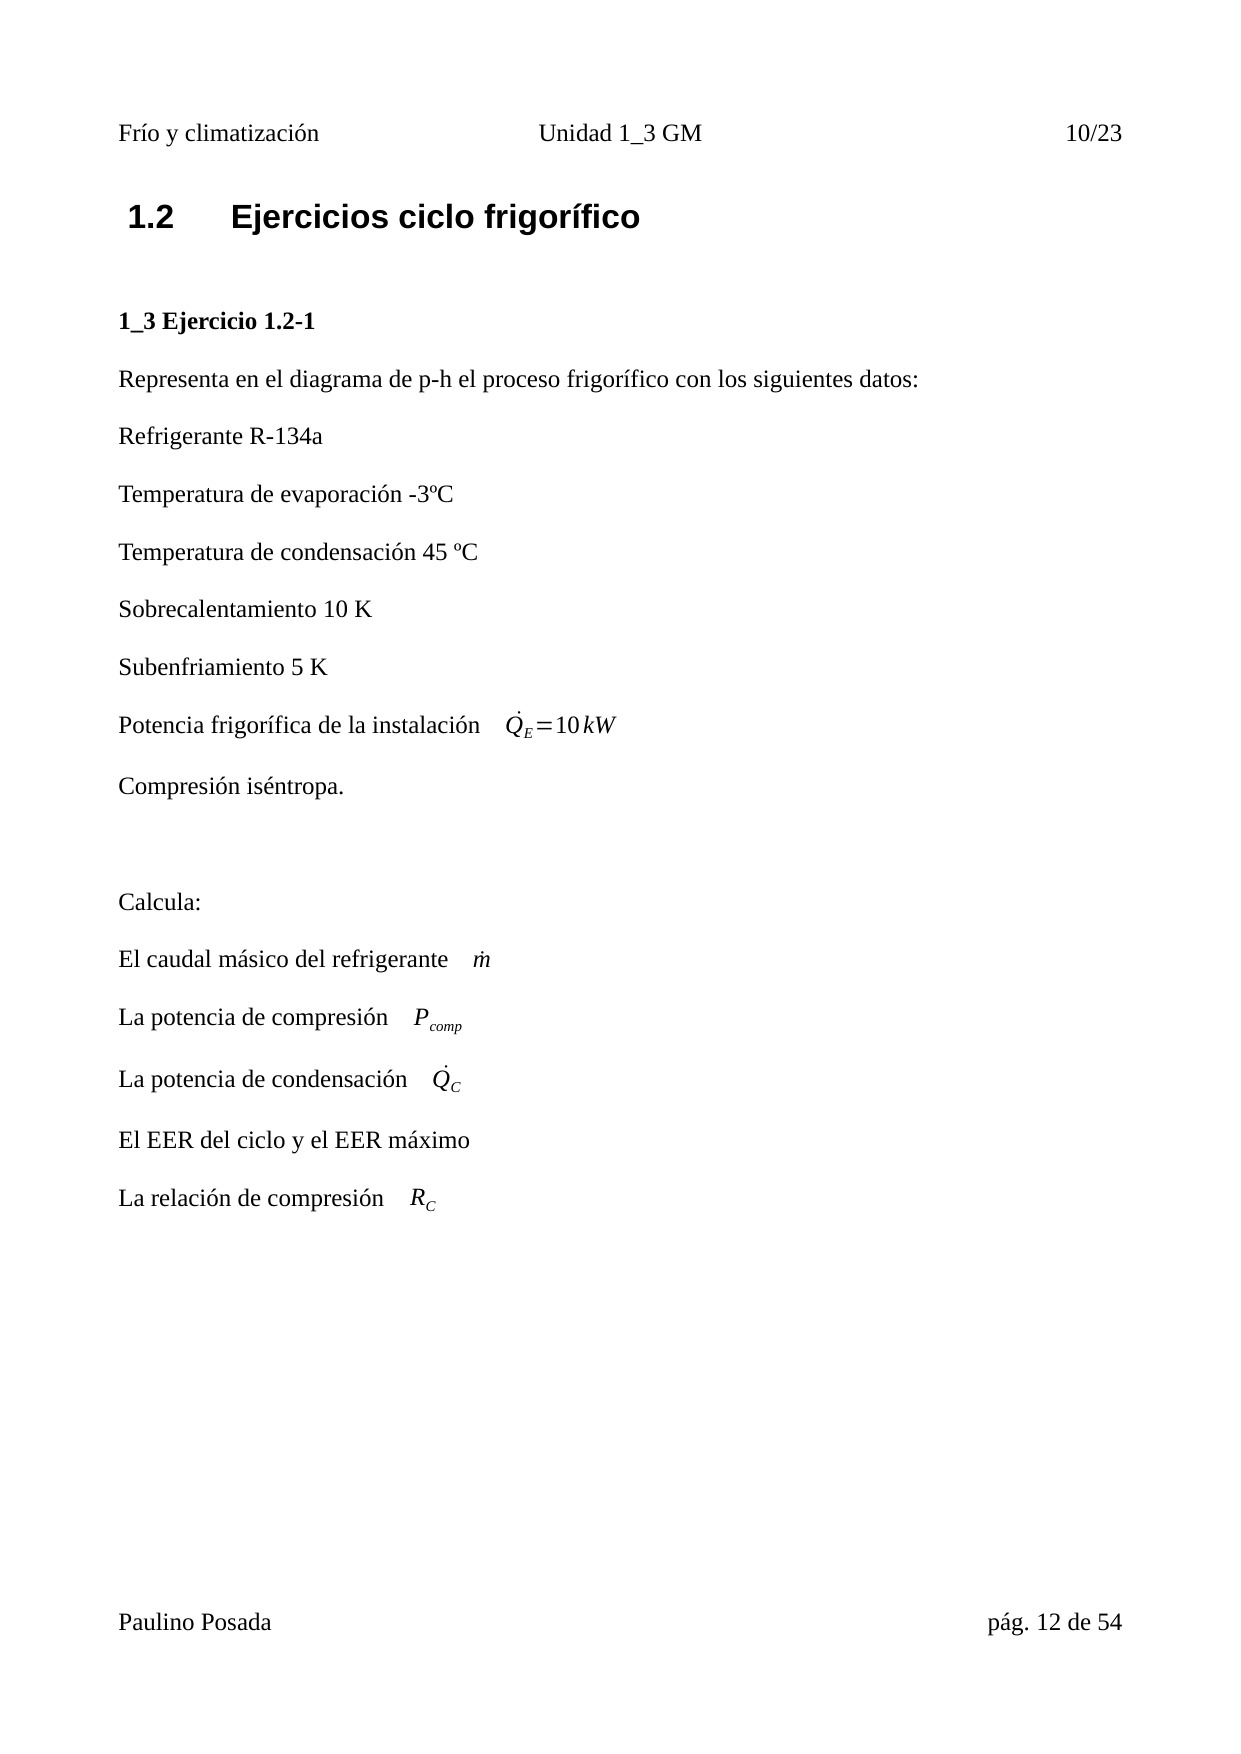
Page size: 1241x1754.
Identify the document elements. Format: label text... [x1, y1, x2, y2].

text Temperatura de condensación 45 ºC [118, 537, 1122, 566]
text Calcula: [118, 887, 1122, 916]
text La potencia de condensación [118, 1064, 1122, 1096]
text 1_3 Ejercicio 1.2-1 [118, 306, 1122, 335]
text Sobrecalentamiento 10 K [118, 594, 1122, 623]
text Representa en el diagrama de p-h el proceso frigorífico con los siguientes datos: [118, 364, 1122, 392]
text La relación de compresión [118, 1183, 1122, 1215]
text La potencia de compresión [118, 1002, 1122, 1035]
text Temperatura de evaporación -3ºC [118, 479, 1122, 508]
subtitle Ejercicios ciclo frigorífico [118, 197, 1122, 236]
text Refrigerante R-134a [118, 421, 1122, 450]
text El caudal másico del refrigerante [118, 944, 1122, 973]
text Compresión iséntropa. [118, 771, 1122, 800]
text Potencia frigorífica de la instalación [118, 710, 1122, 742]
text Subenfriamiento 5 K [118, 652, 1122, 681]
text El EER del ciclo y el EER máximo [118, 1125, 1122, 1154]
